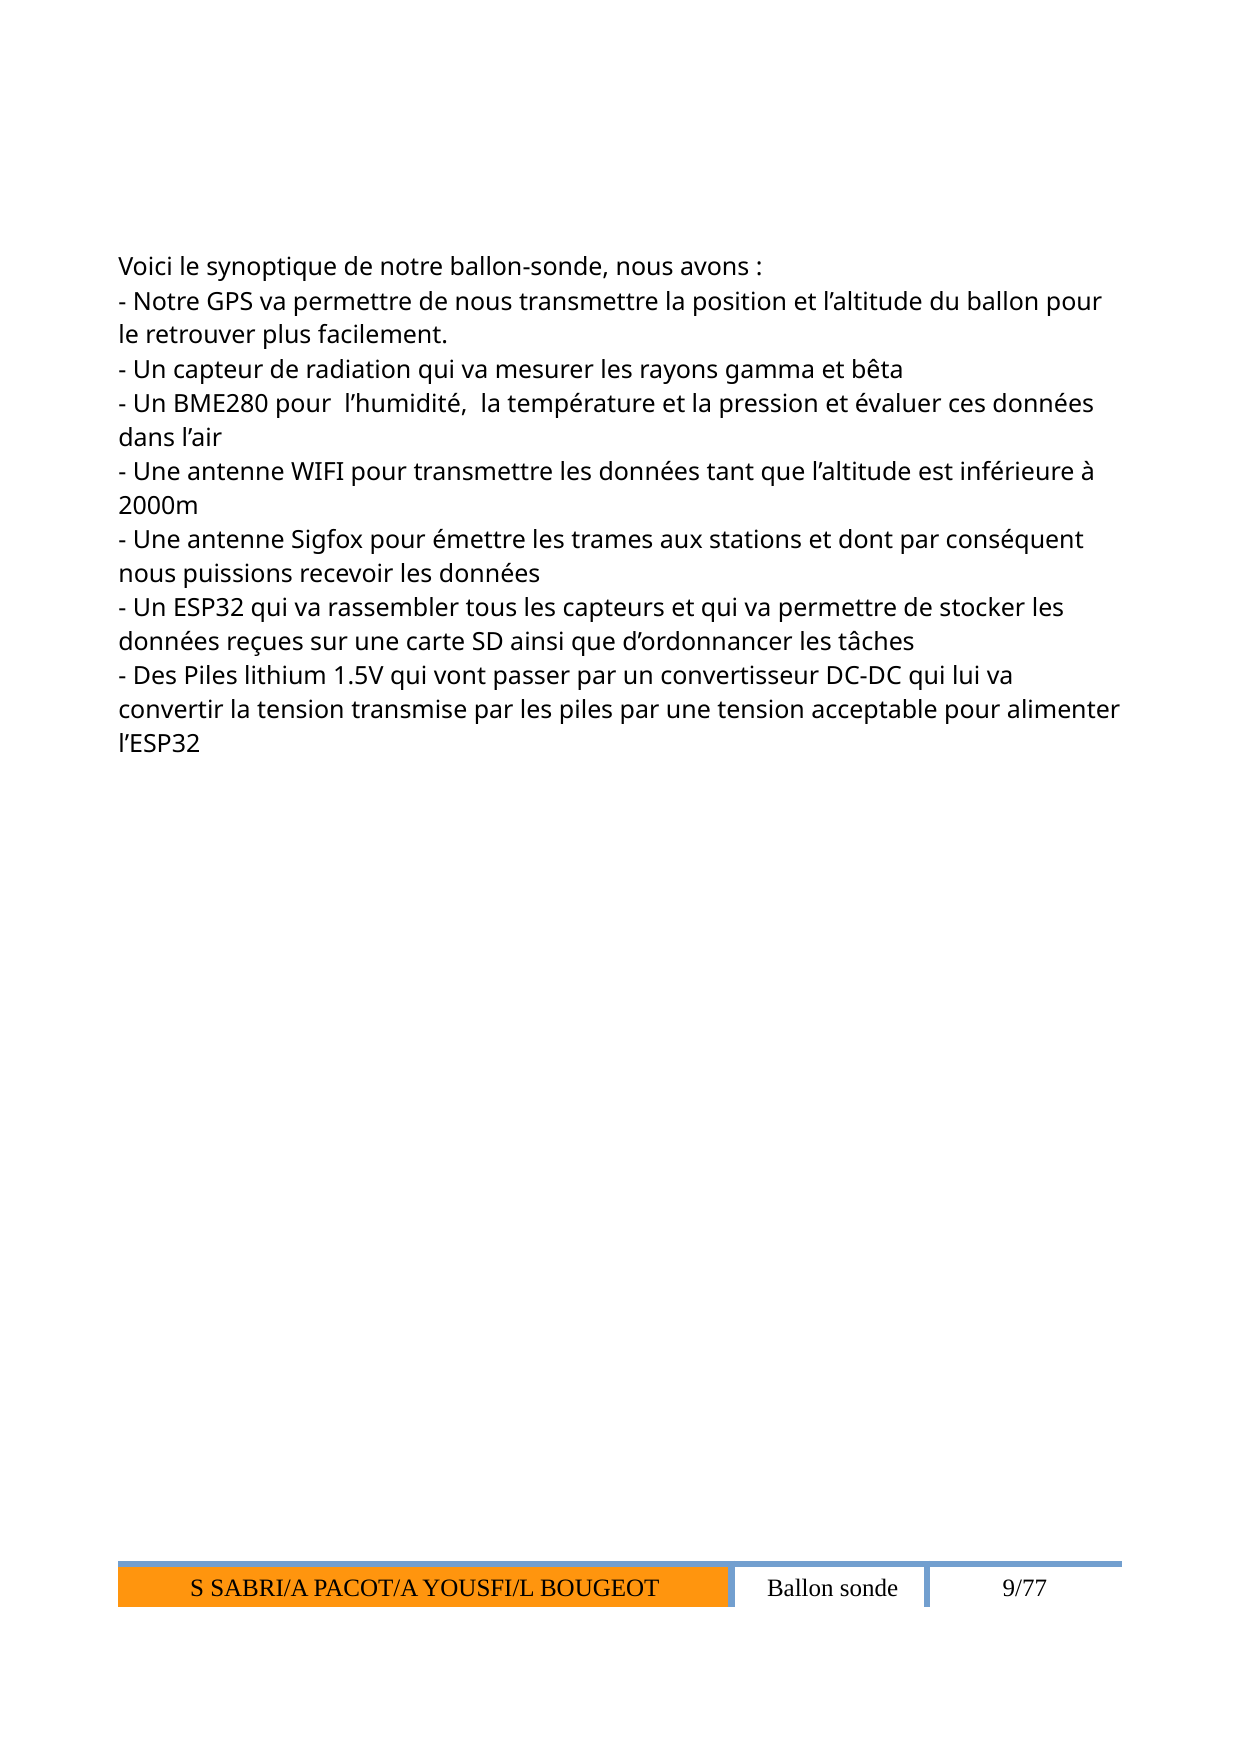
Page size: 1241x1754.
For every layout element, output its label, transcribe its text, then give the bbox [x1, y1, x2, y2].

text - Des Piles lithium 1.5V qui vont passer par un convertisseur DC-DC qui lui va convertir la tension transmise par les piles par une tension acceptable pour alimenter l’ESP32 [118, 658, 1122, 760]
text - Une antenne Sigfox pour émettre les trames aux stations et dont par conséquent nous puissions recevoir les données [118, 522, 1122, 590]
text - Un ESP32 qui va rassembler tous les capteurs et qui va permettre de stocker les données reçues sur une carte SD ainsi que d’ordonnancer les tâches [118, 590, 1122, 658]
text - Notre GPS va permettre de nous transmettre la position et l’altitude du ballon pour le retrouver plus facilement. [118, 283, 1122, 351]
text - Une antenne WIFI pour transmettre les données tant que l’altitude est inférieure à 2000m [118, 453, 1122, 522]
text - Un BME280 pour l’humidité, la température et la pression et évaluer ces données dans l’air [118, 385, 1122, 453]
text Voici le synoptique de notre ballon-sonde, nous avons : [118, 249, 1122, 283]
text - Un capteur de radiation qui va mesurer les rayons gamma et bêta [118, 351, 1122, 385]
